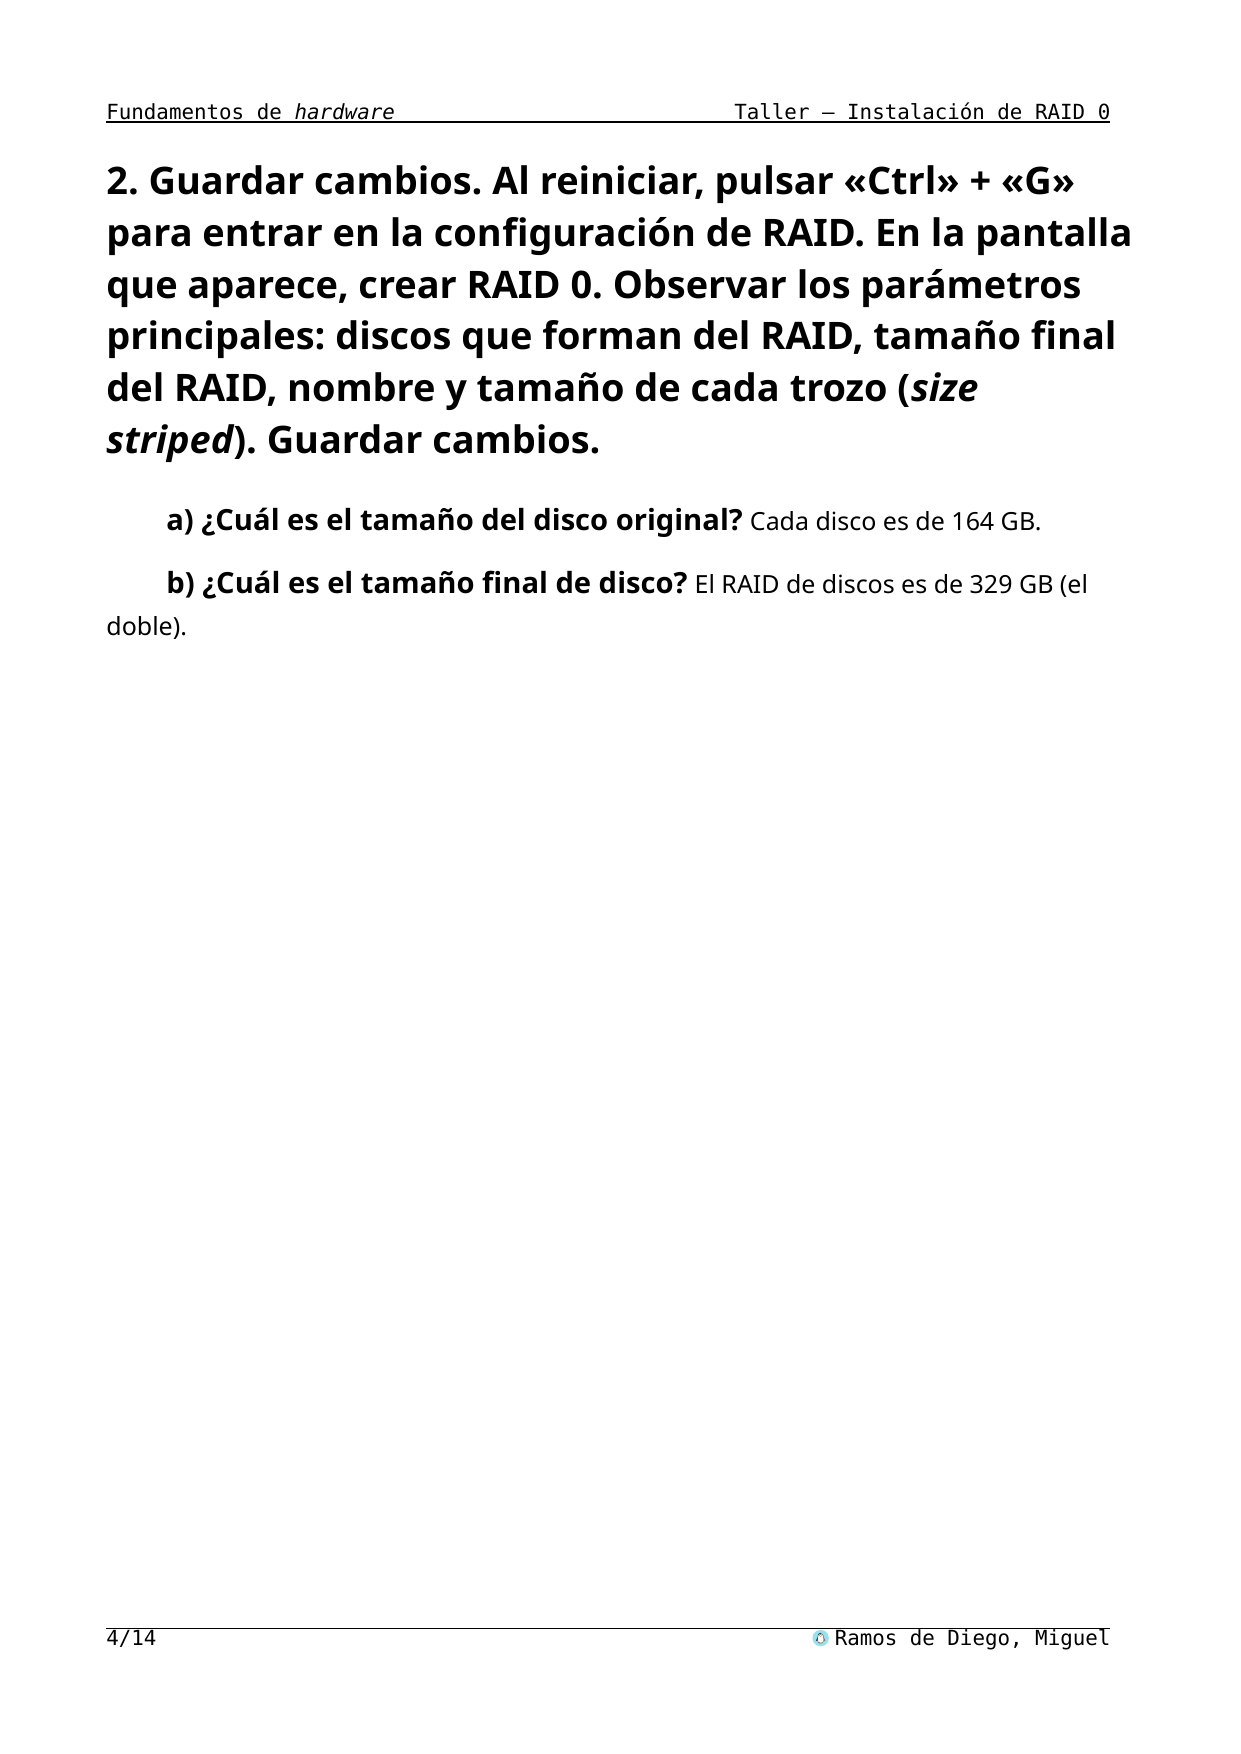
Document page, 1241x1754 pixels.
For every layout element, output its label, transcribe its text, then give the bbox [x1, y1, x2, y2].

text a) ¿Cuál es el tamaño del disco original? Cada disco es de 164 GB. [106, 499, 1134, 539]
subtitle 2. Guardar cambios. Al reiniciar, pulsar «Ctrl» + «G» para entrar en la configuración de RAID. En la pantalla que aparece, crear RAID 0. Observar los parámetros principales: discos que forman del RAID, tamaño final del RAID, nombre y tamaño de cada trozo (size striped). Guardar cambios. [106, 154, 1134, 464]
text b) ¿Cuál es el tamaño final de disco? El RAID de discos es de 329 GB (el doble). [106, 562, 1134, 642]
